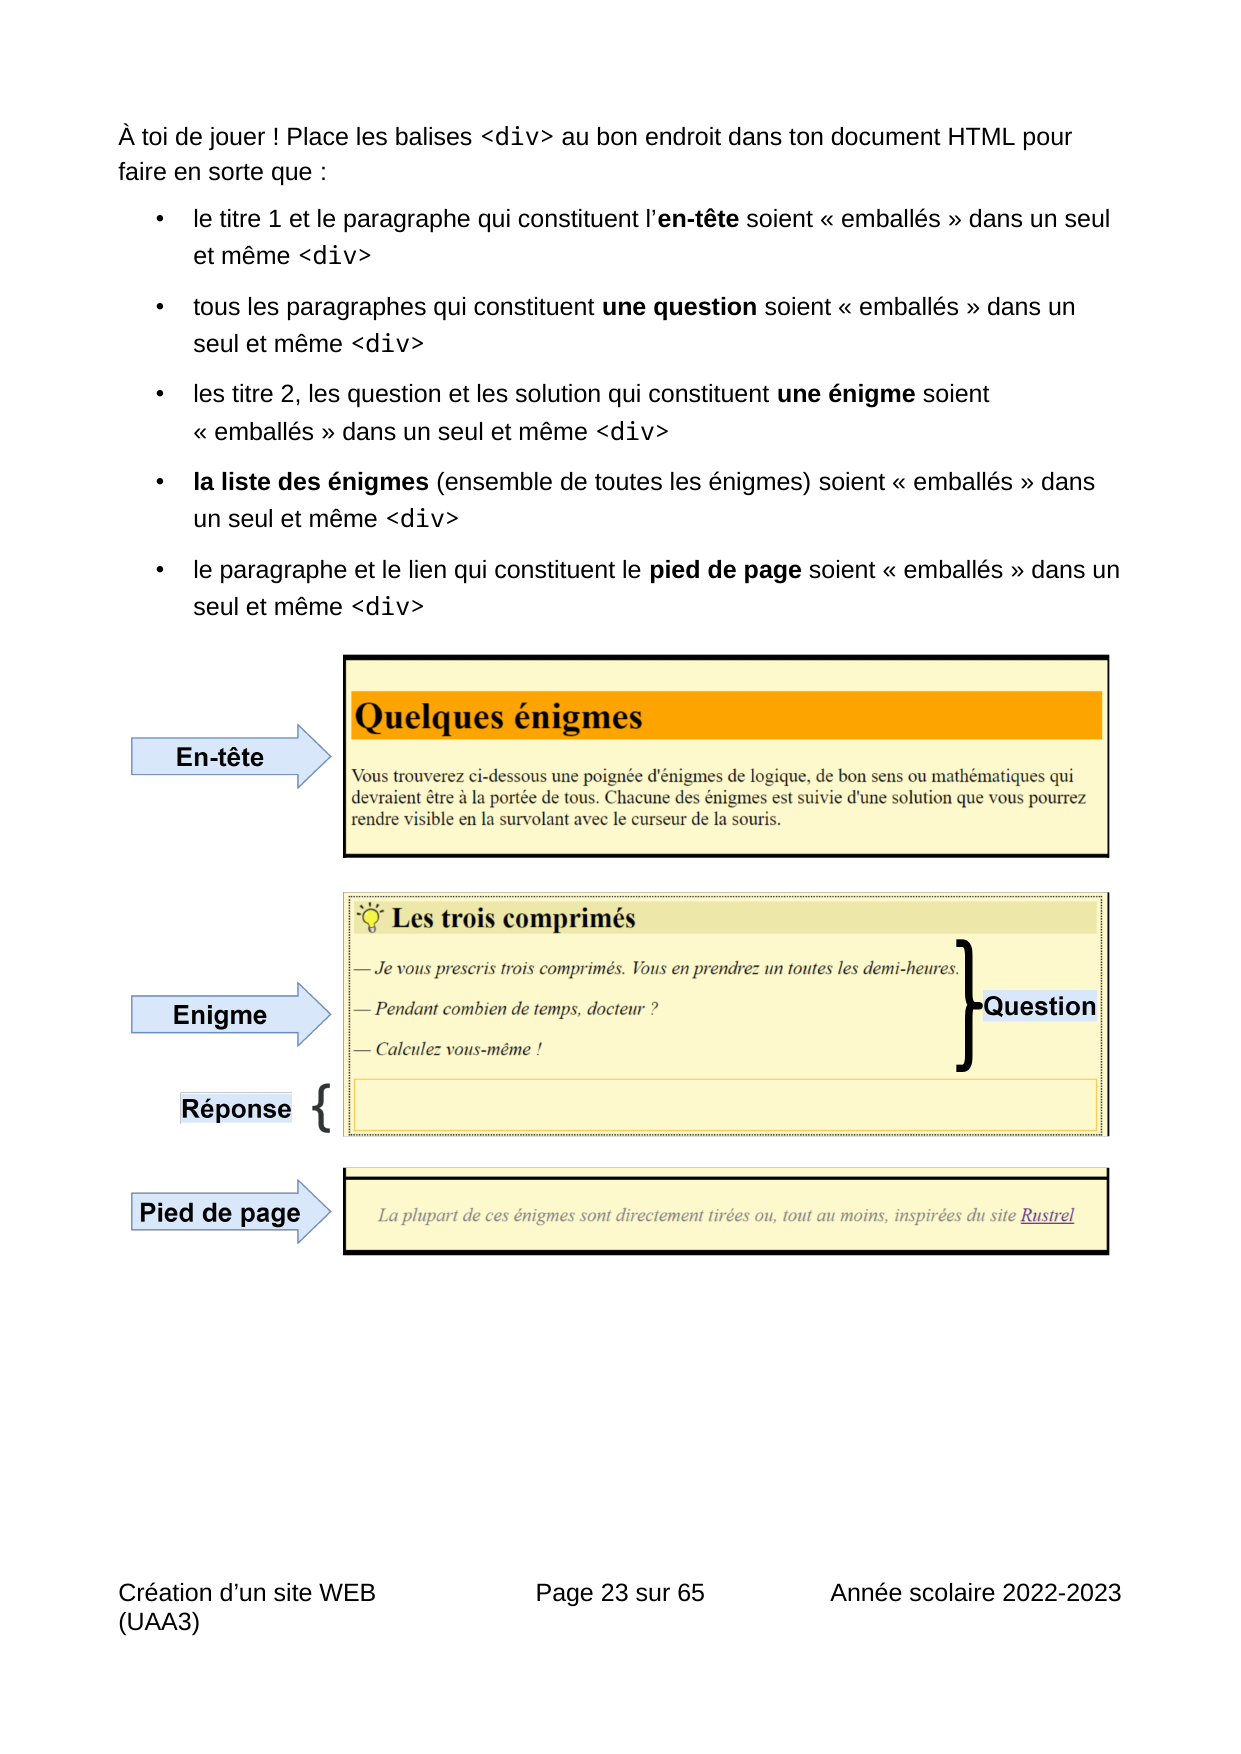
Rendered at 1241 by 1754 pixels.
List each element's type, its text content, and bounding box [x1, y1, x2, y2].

text À toi de jouer ! Place les balises <div> au bon endroit dans ton document HTML pour faire en sorte que : [118, 118, 1122, 185]
list les titre 2, les question et les solution qui constituent une énigme soient « emballés » dans un seul et même <div> [156, 379, 1122, 447]
list le titre 1 et le paragraphe qui constituent l’en-tête soient « emballés » dans un seul et même <div> [156, 204, 1122, 272]
list la liste des énigmes (ensemble de toutes les énigmes) soient « emballés » dans un seul et même <div> [156, 467, 1122, 535]
list le paragraphe et le lien qui constituent le pied de page soient « emballés » dans un seul et même <div> [156, 555, 1122, 623]
list tous les paragraphes qui constituent une question soient « emballés » dans un seul et même <div> [156, 292, 1122, 360]
picture [118, 642, 1123, 1269]
